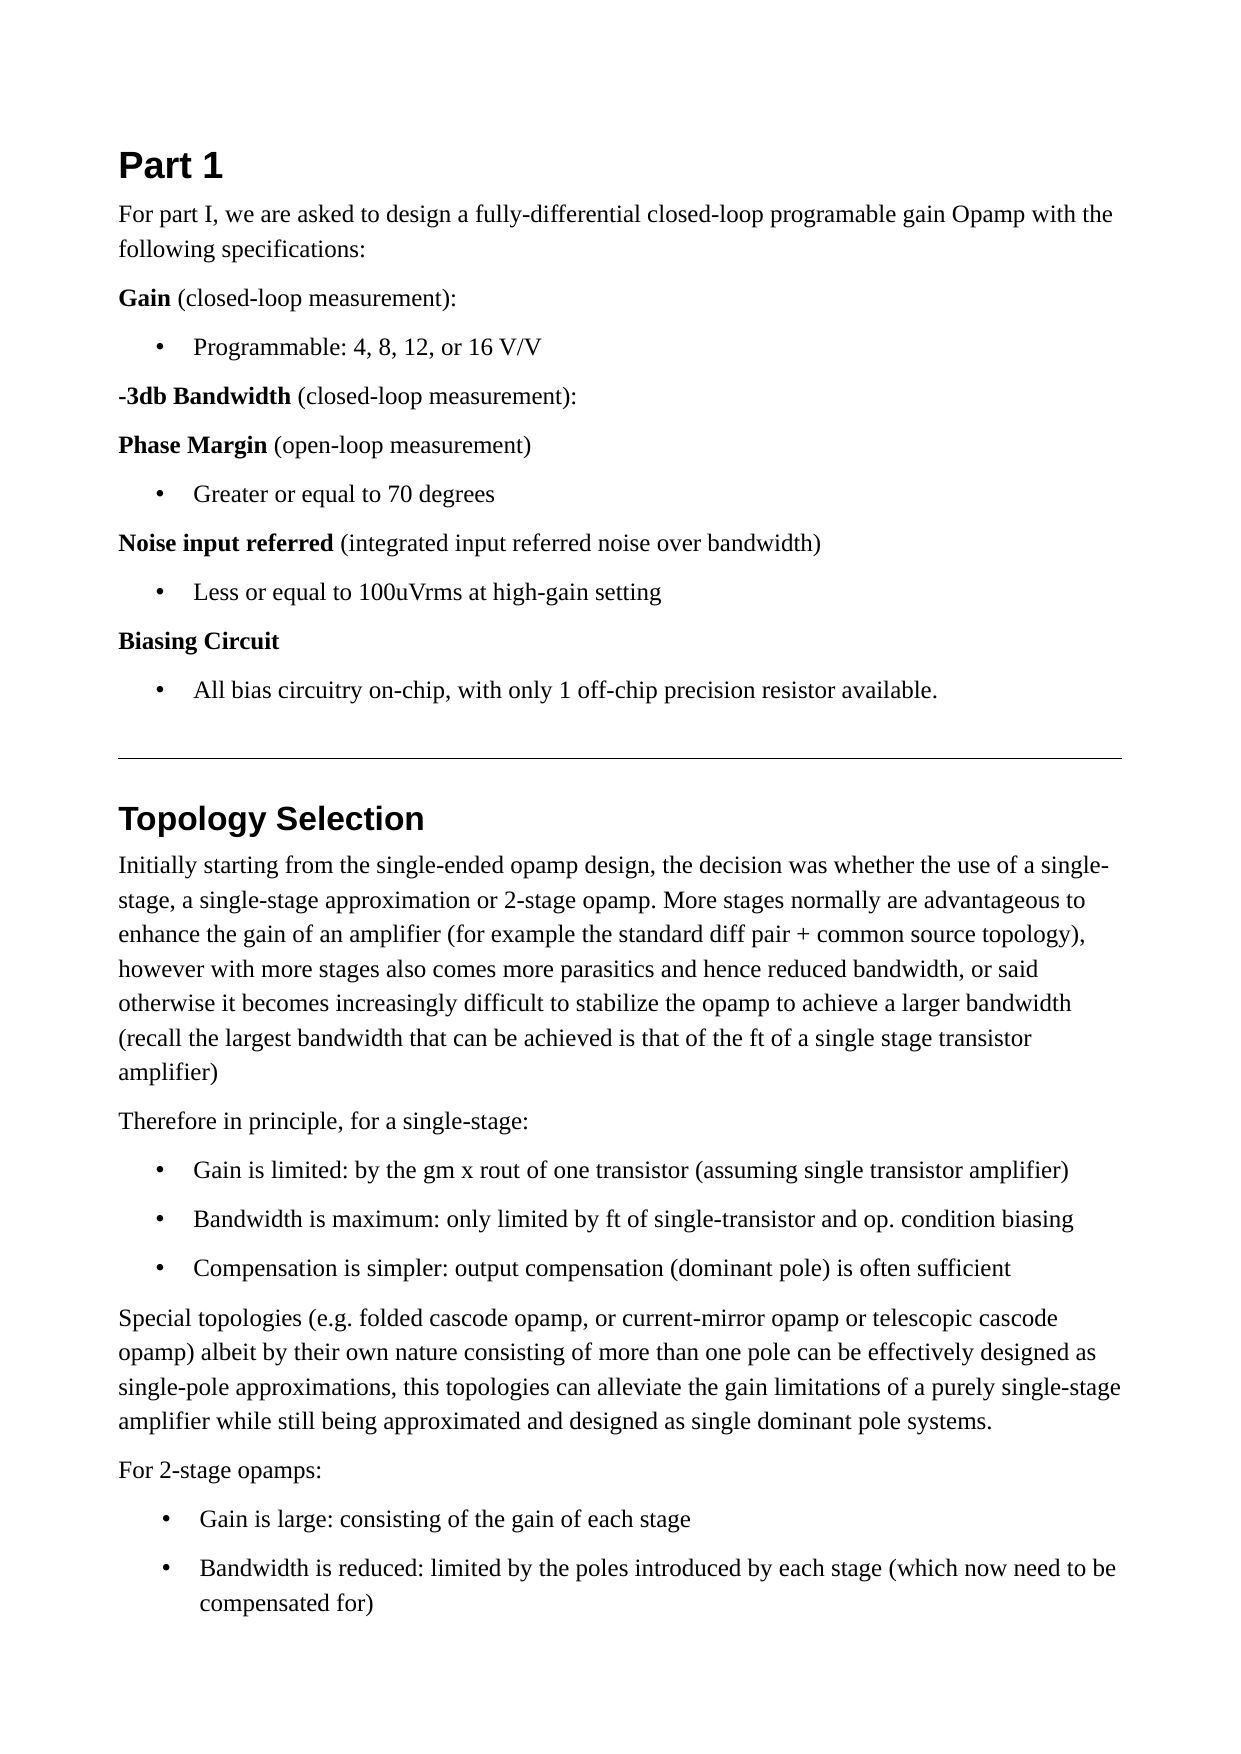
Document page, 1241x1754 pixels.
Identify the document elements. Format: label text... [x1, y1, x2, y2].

text For 2-stage opamps: [118, 1455, 1122, 1484]
text For part I, we are asked to design a fully-differential closed-loop programable gain Opamp with the following specifications: [118, 199, 1122, 262]
list Programmable: 4, 8, 12, or 16 V/V [156, 332, 1122, 361]
list Gain is limited: by the gm x rout of one transistor (assuming single transistor amplifier) [156, 1155, 1122, 1184]
text Gain (closed-loop measurement): [118, 283, 1122, 312]
text Noise input referred (integrated input referred noise over bandwidth) [118, 528, 1122, 557]
list Less or equal to 100uVrms at high-gain setting [156, 577, 1122, 606]
list Bandwidth is reduced: limited by the poles introduced by each stage (which now need to be compensated for) [162, 1553, 1122, 1616]
subtitle Part 1 [118, 143, 1122, 187]
list Compensation is simpler: output compensation (dominant pole) is often sufficient [156, 1253, 1122, 1282]
subtitle Topology Selection [118, 799, 1122, 838]
text -3db Bandwidth (closed-loop measurement): [118, 381, 1122, 410]
text Biasing Circuit [118, 626, 1122, 655]
text Initially starting from the single-ended opamp design, the decision was whether the use of a single-stage, a single-stage approximation or 2-stage opamp. More stages normally are advantageous to enhance the gain of an amplifier (for example the standard diff pair + common source topology), however with more stages also comes more parasitics and hence reduced bandwidth, or said otherwise it becomes increasingly difficult to stabilize the opamp to achieve a larger bandwidth (recall the largest bandwidth that can be achieved is that of the ft of a single stage transistor amplifier) [118, 850, 1122, 1086]
text Phase Margin (open-loop measurement) [118, 430, 1122, 459]
text Special topologies (e.g. folded cascode opamp, or current-mirror opamp or telescopic cascode opamp) albeit by their own nature consisting of more than one pole can be effectively designed as single-pole approximations, this topologies can alleviate the gain limitations of a purely single-stage amplifier while still being approximated and designed as single dominant pole systems. [118, 1303, 1122, 1435]
list Gain is large: consisting of the gain of each stage [162, 1504, 1122, 1533]
list Greater or equal to 70 degrees [156, 479, 1122, 508]
text Therefore in principle, for a single-stage: [118, 1106, 1122, 1135]
list All bias circuitry on-chip, with only 1 off-chip precision resistor available. [156, 675, 1122, 704]
list Bandwidth is maximum: only limited by ft of single-transistor and op. condition biasing [156, 1204, 1122, 1233]
